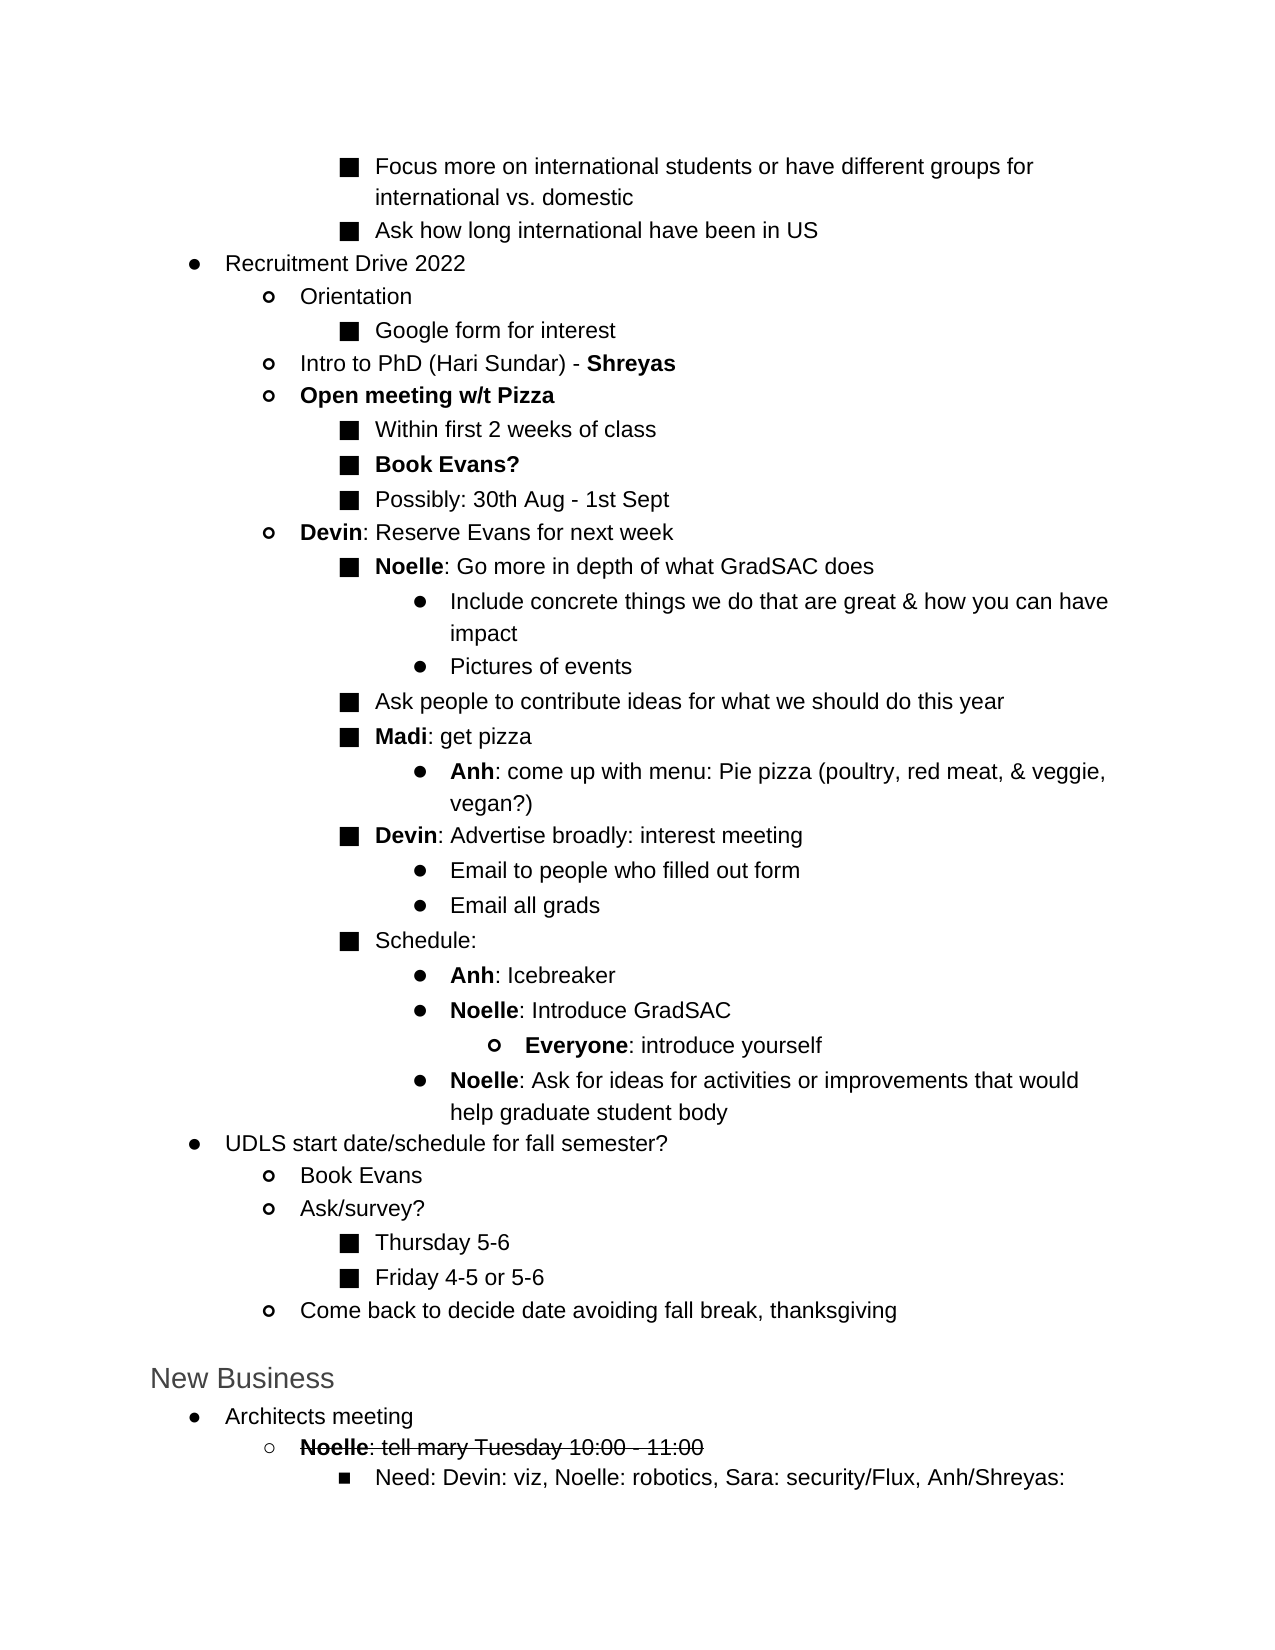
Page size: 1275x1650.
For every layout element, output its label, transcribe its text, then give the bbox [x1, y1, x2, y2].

list Come back to decide date avoiding fall break, thanksgiving [262, 1296, 1125, 1324]
list Architects meeting [187, 1403, 1125, 1429]
list Devin: Reserve Evans for next week [262, 518, 1125, 546]
list Madi: get pizza [337, 720, 1125, 751]
list Ask how long international have been in US [337, 214, 1125, 245]
list Recruitment Drive 2022 [187, 249, 1125, 278]
list Google form for interest [337, 314, 1125, 344]
list UDLS start date/schedule for fall semester? [187, 1129, 1125, 1157]
list Anh: Icebreaker [412, 960, 1125, 990]
list Include concrete things we do that are great & how you can have impact [412, 586, 1125, 646]
subtitle New Business [150, 1361, 1125, 1395]
list Noelle: Go more in depth of what GradSAC does [337, 551, 1125, 581]
list Open meeting w/t Pizza [262, 381, 1125, 409]
list Friday 4-5 or 5-6 [337, 1261, 1125, 1291]
list Possibly: 30th Aug - 1st Sept [337, 483, 1125, 514]
list Ask people to contribute ideas for what we should do this year [337, 685, 1125, 716]
list Intro to PhD (Hari Sundar) - Shreyas [262, 349, 1125, 377]
list Noelle: tell mary Tuesday 10:00 - 11:00 [262, 1433, 1125, 1460]
list Noelle: Introduce GradSAC [412, 995, 1125, 1025]
list Email all grads [412, 890, 1125, 920]
list Noelle: Ask for ideas for activities or improvements that would help graduate student body [412, 1065, 1125, 1125]
list Book Evans? [337, 448, 1125, 479]
list Orientation [262, 282, 1125, 310]
list Book Evans [262, 1161, 1125, 1189]
list Anh: come up with menu: Pie pizza (poultry, red meat, & veggie, vegan?) [412, 755, 1125, 816]
list Need: Devin: viz, Noelle: robotics, Sara: security/Flux, Anh/Shreyas: [337, 1464, 1125, 1490]
list Schedule: [337, 925, 1125, 955]
list Within first 2 weeks of class [337, 413, 1125, 444]
list Everyone: introduce yourself [487, 1030, 1125, 1060]
list Email to people who filled out form [412, 855, 1125, 885]
list Pictures of events [412, 650, 1125, 681]
list Focus more on international students or have different groups for international vs. domestic [337, 150, 1125, 211]
list Ask/survey? [262, 1194, 1125, 1222]
list Devin: Advertise broadly: interest meeting [337, 820, 1125, 850]
list Thursday 5-6 [337, 1226, 1125, 1256]
